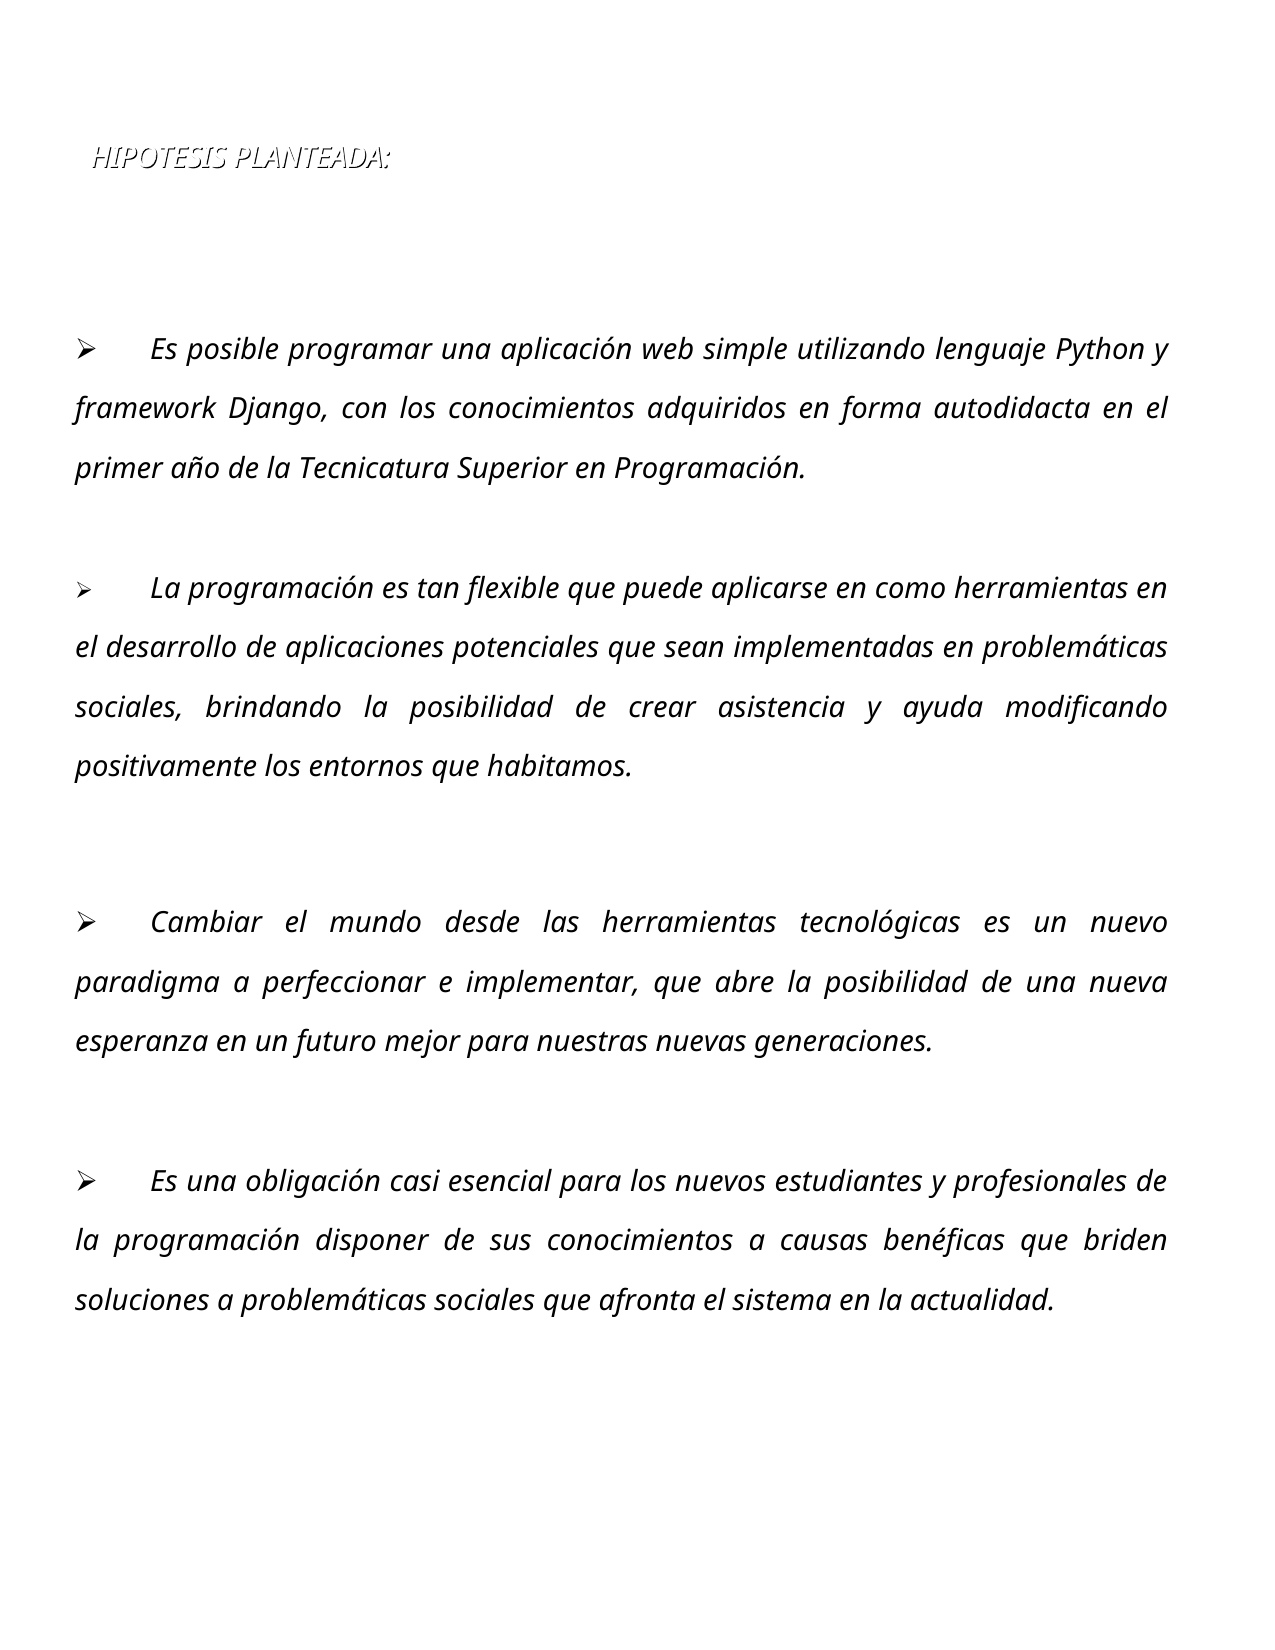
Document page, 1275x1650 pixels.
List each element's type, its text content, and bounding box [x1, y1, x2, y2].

list Cambiar el mundo desde las herramientas tecnológicas es un nuevo paradigma a perfeccionar e implementar, que abre la posibilidad de una nueva esperanza en un futuro mejor para nuestras nuevas generaciones. [75, 901, 1172, 1060]
list Es una obligación casi esencial para los nuevos estudiantes y profesionales de la programación disponer de sus conocimientos a causas benéficas que briden soluciones a problemáticas sociales que afronta el sistema en la actualidad. [75, 1160, 1172, 1319]
list La programación es tan flexible que puede aplicarse en como herramientas en el desarrollo de aplicaciones potenciales que sean implementadas en problemáticas sociales, brindando la posibilidad de crear asistencia y ayuda modificando positivamente los entornos que habitamos. [75, 567, 1172, 785]
list Es posible programar una aplicación web simple utilizando lenguaje Python y framework Django, con los conocimientos adquiridos en forma autodidacta en el primer año de la Tecnicatura Superior en Programación. [75, 328, 1172, 487]
text HIPOTESIS PLANTEADA: [90, 136, 876, 175]
